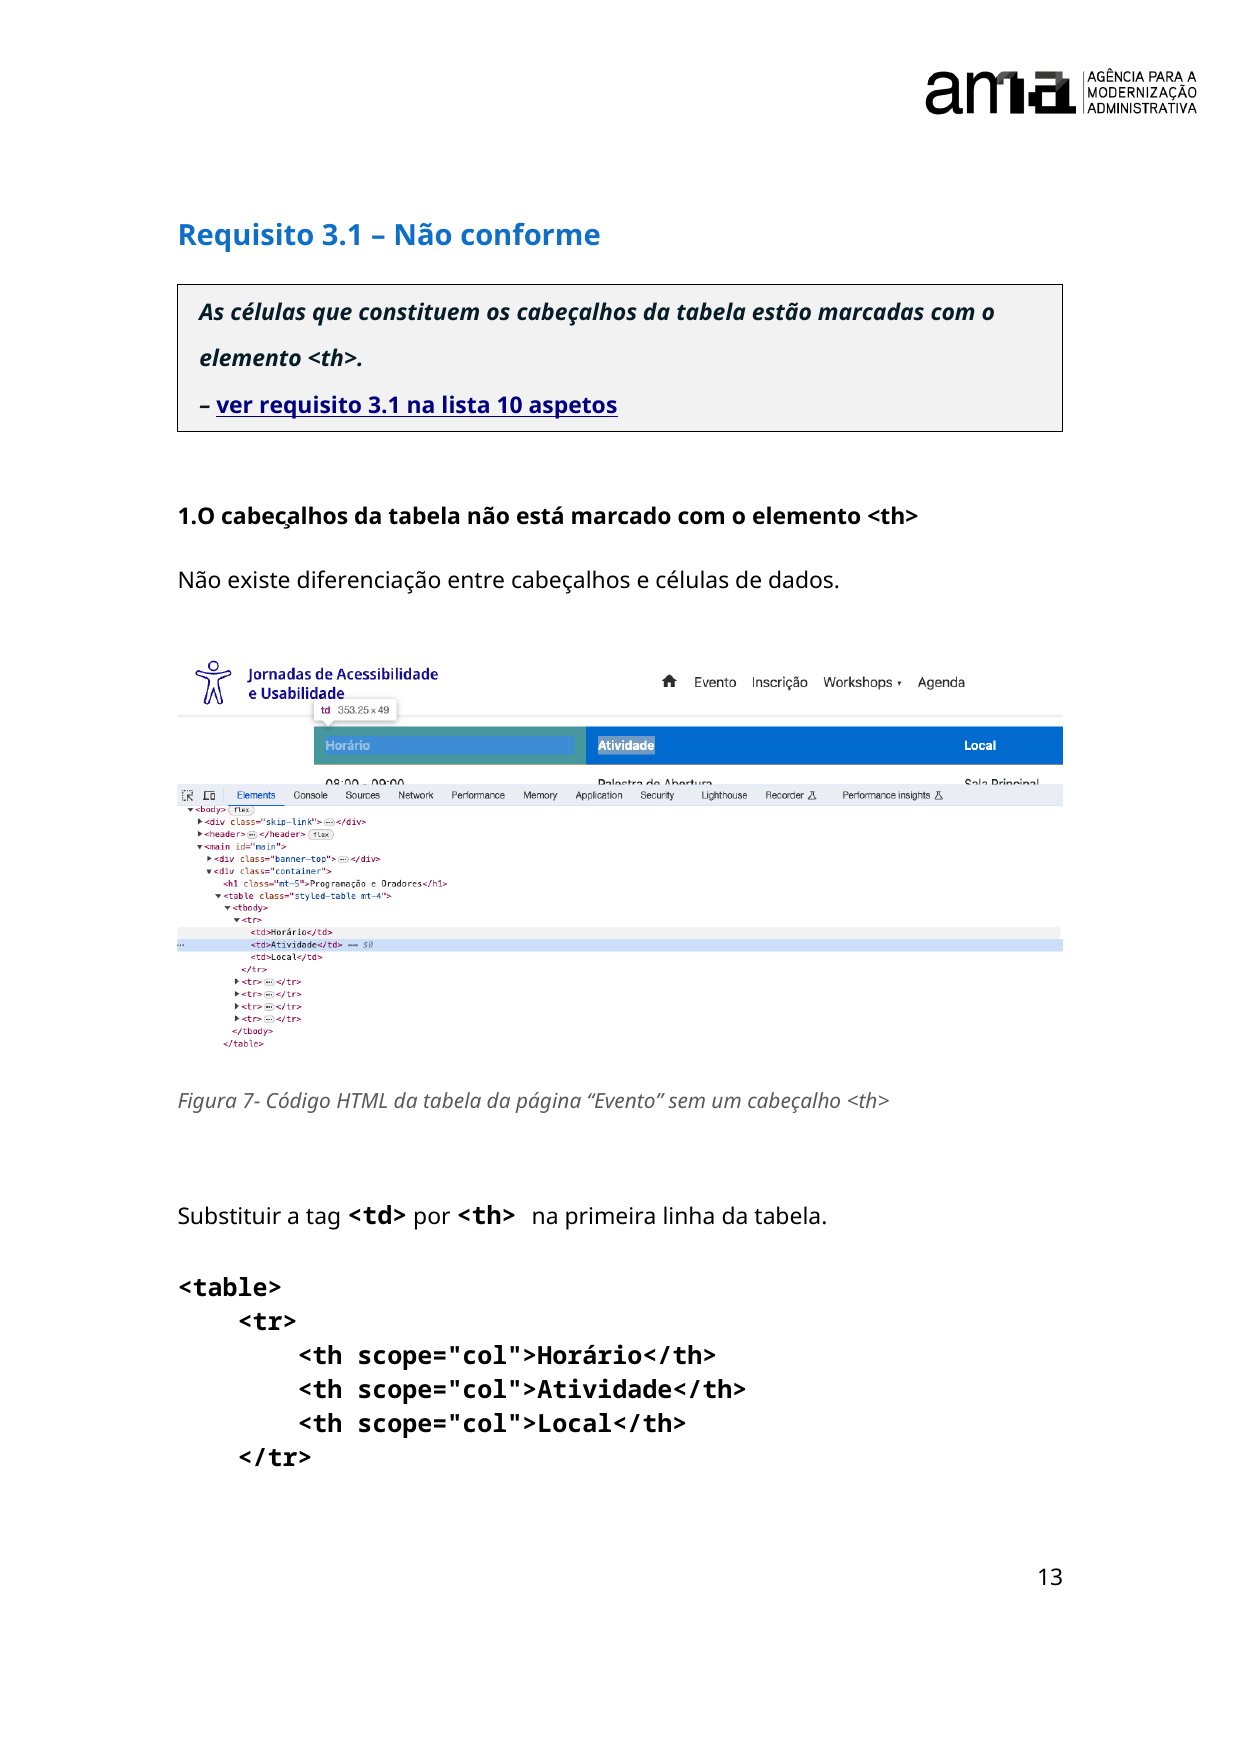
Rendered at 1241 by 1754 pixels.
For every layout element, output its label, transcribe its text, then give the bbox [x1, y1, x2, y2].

text <tr> [177, 1303, 1063, 1338]
text <th scope="col">Atividade</th> [177, 1372, 1063, 1406]
text As células que constituem os cabeçalhos da tabela estão marcadas com o elemento <th>. – ver requisito 3.1 na lista 10 aspetos [178, 285, 1062, 431]
text Figura 7- Código HTML da tabela da página “Evento” sem um cabeçalho <th> [177, 1086, 1063, 1114]
text <table> [177, 1269, 1063, 1303]
subtitle Requisito 3.1 – Não conforme [177, 214, 1063, 254]
text </tr> [177, 1440, 1063, 1474]
text <th scope="col">Local</th> [177, 1406, 1063, 1440]
text Substituir a tag <td> por <th> na primeira linha da tabela. [177, 1198, 1063, 1232]
text Não existe diferenciação entre cabeçalhos e células de dados. [177, 564, 1063, 595]
text 1.O cabeçalhos da tabela não está marcado com o elemento <th> [177, 499, 1063, 531]
text <th scope="col">Horário</th> [177, 1338, 1063, 1372]
